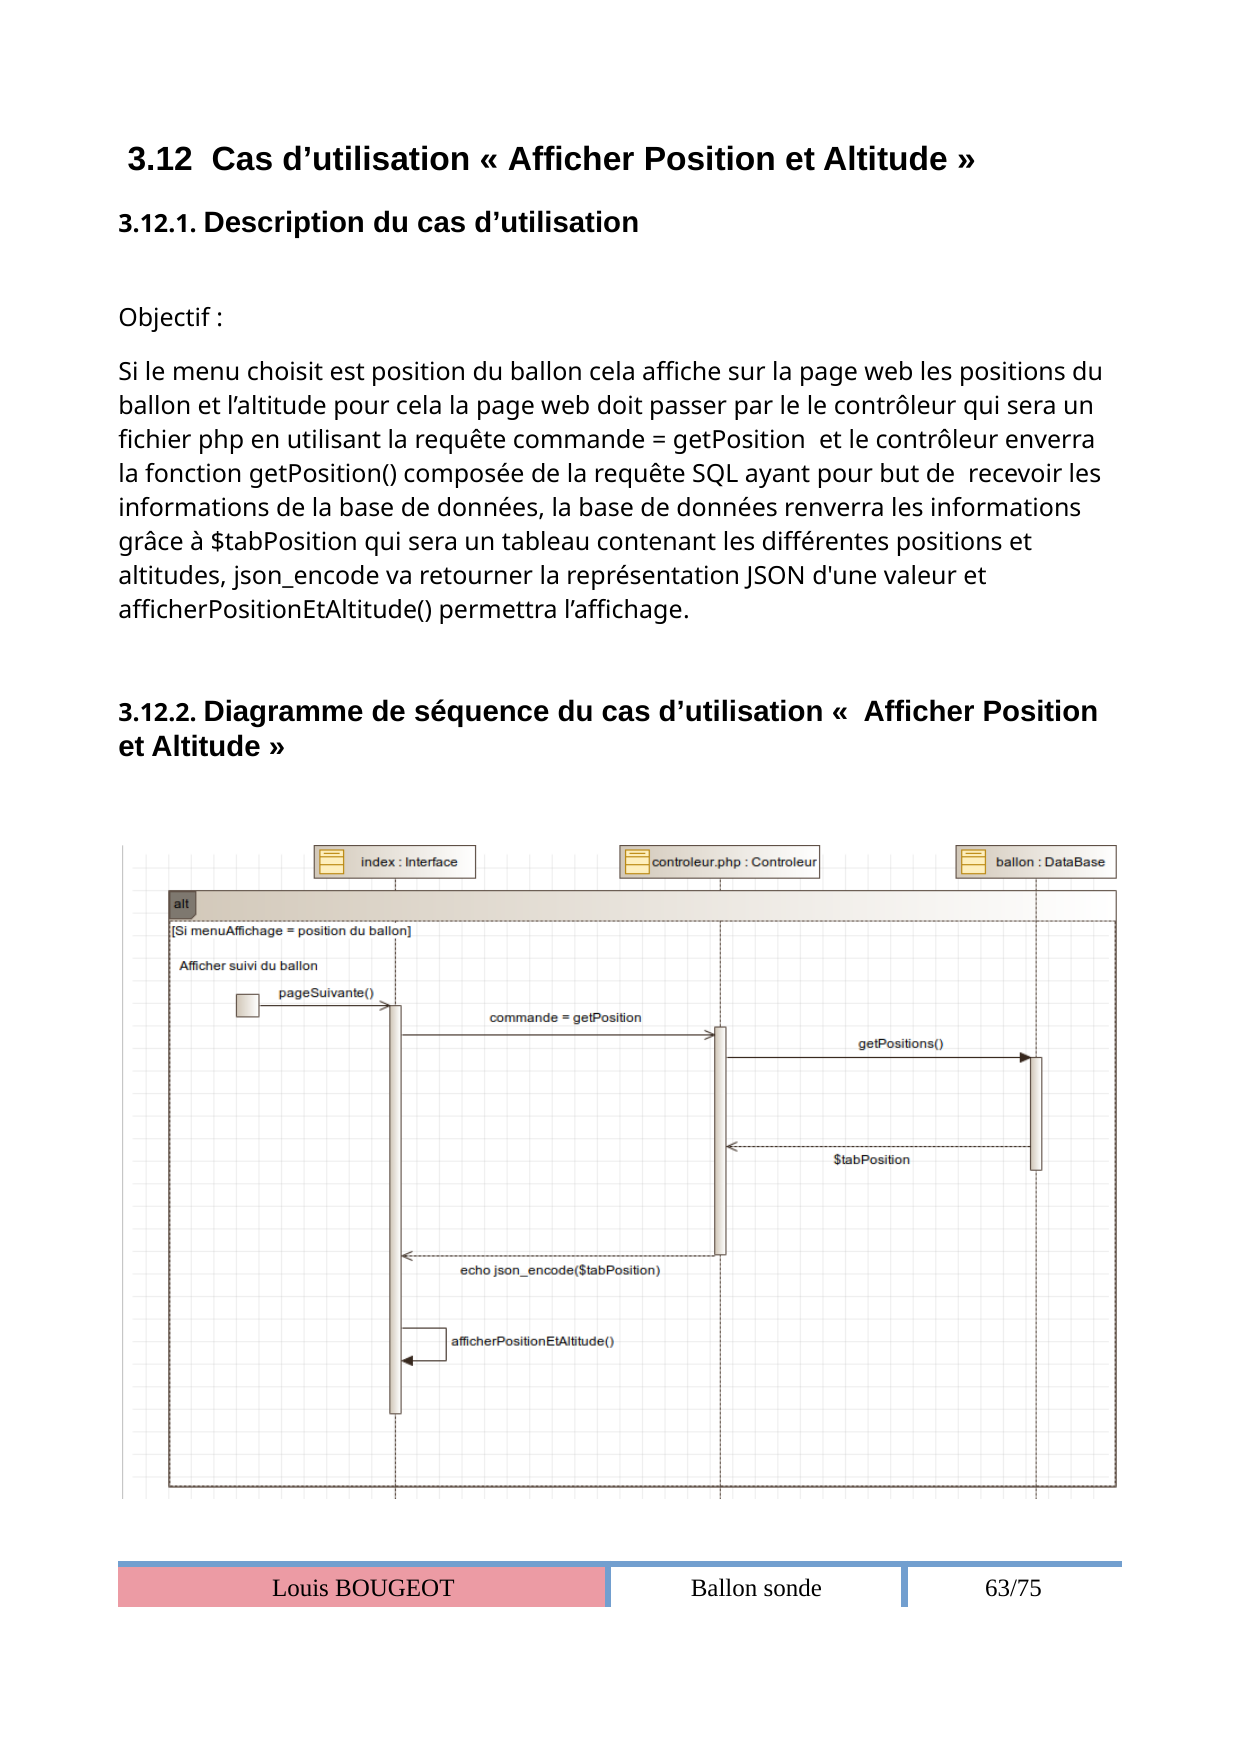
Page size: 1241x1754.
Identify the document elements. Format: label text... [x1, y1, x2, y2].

subtitle Diagramme de séquence du cas d’utilisation « Afficher Position et Altitude » [118, 694, 1122, 763]
subtitle Description du cas d’utilisation [118, 205, 1122, 239]
subtitle Cas d’utilisation « Afficher Position et Altitude » [118, 139, 1122, 178]
text Si le menu choisit est position du ballon cela affiche sur la page web les positions du ballon et l’altitude pour cela la page web doit passer par le le contrôleur qui sera un fichier php en utilisant la requête commande = getPosition et le contrôleur enverra la fonction getPosition() composée de la requête SQL ayant pour but de recevoir les informations de la base de données, la base de données renverra les informations grâce à $tabPosition qui sera un tableau contenant les différentes positions et altitudes, json_encode va retourner la représentation JSON d'une valeur et afficherPositionEtAltitude() permettra l’affichage. [118, 353, 1122, 626]
picture [122, 845, 1118, 1499]
text Objectif : [118, 299, 1122, 334]
